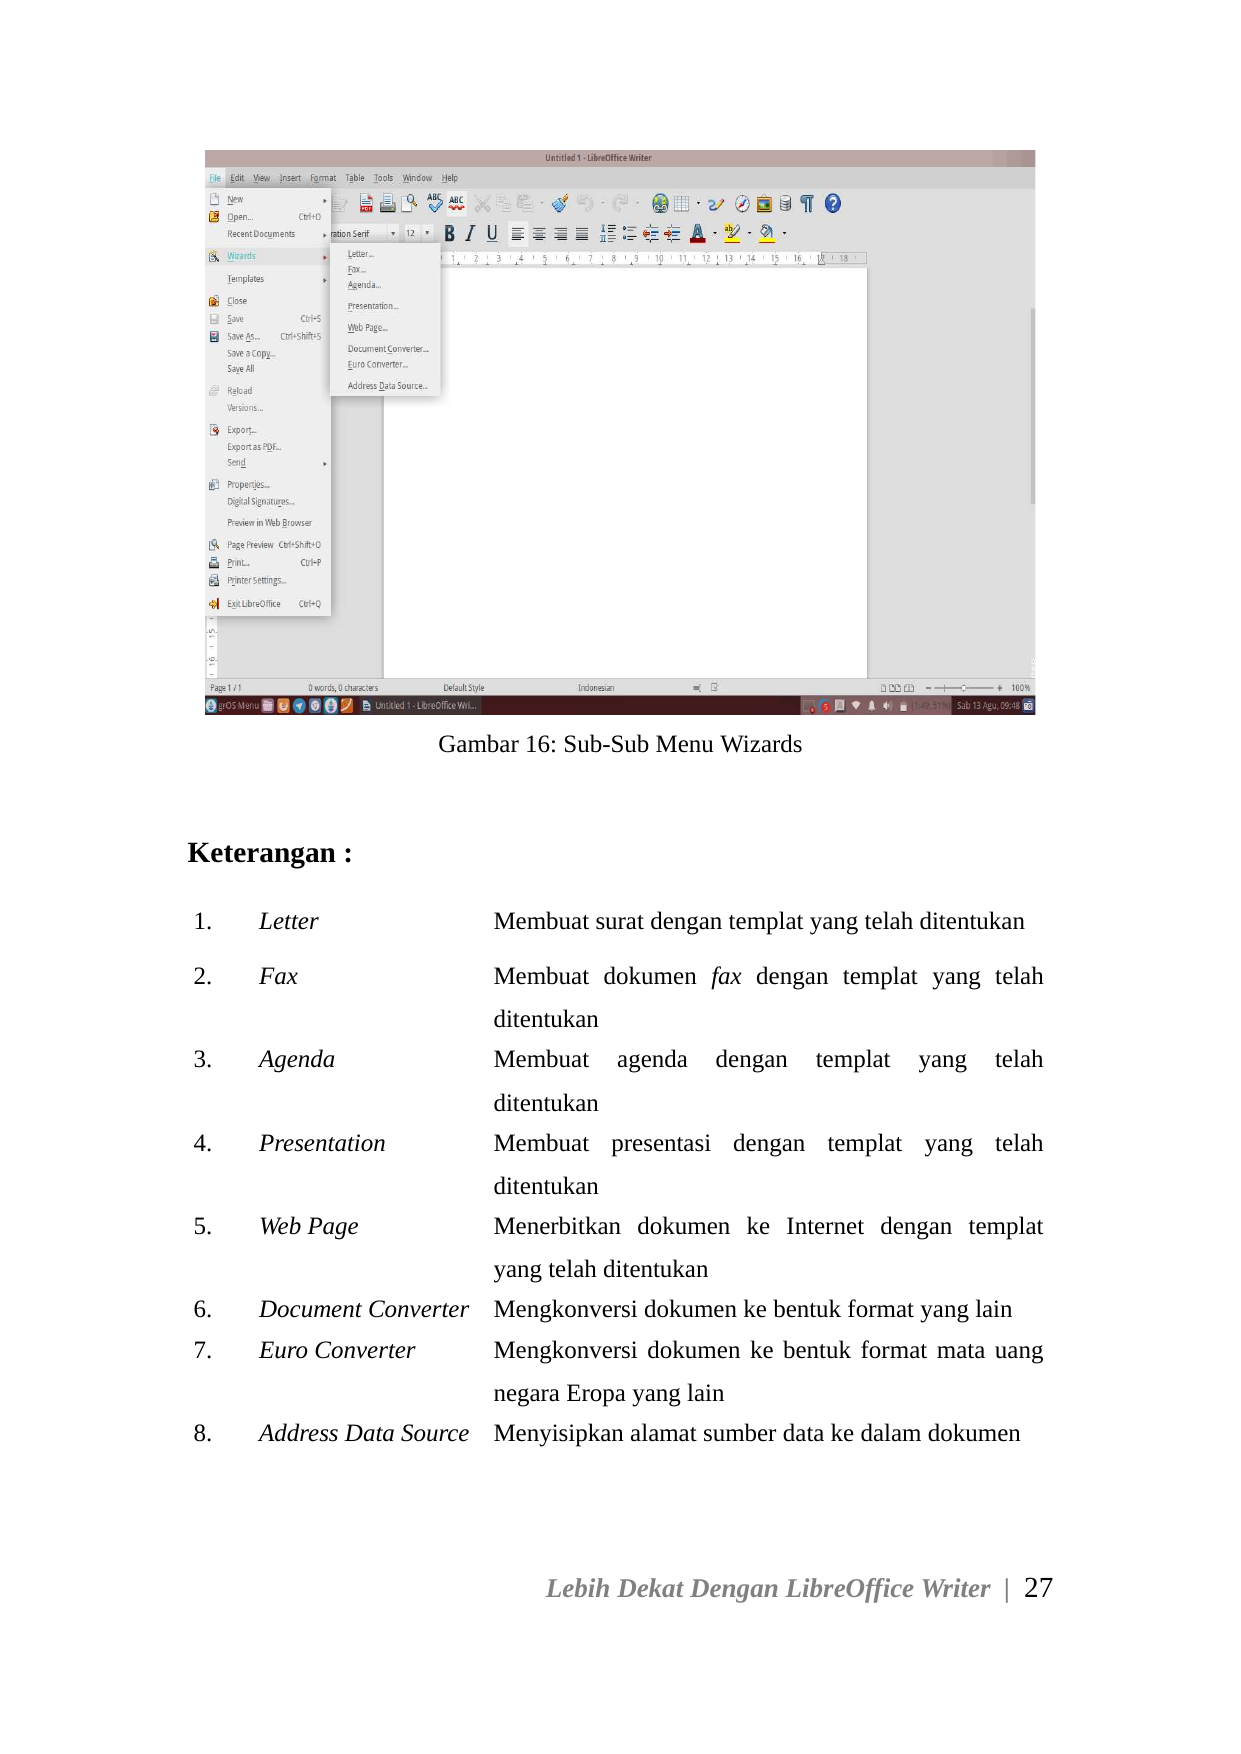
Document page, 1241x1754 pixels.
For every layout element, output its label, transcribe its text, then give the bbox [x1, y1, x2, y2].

table_cell Address Data Source [253, 1413, 487, 1453]
text Gambar 16: Sub-Sub Menu Wizards [187, 150, 1053, 757]
table_cell Membuat dokumen fax dengan templat yang telah ditentukan [488, 956, 1050, 1039]
table_cell 5. [188, 1206, 253, 1289]
table_header 1. [188, 901, 253, 956]
table_header Letter [253, 901, 487, 956]
table_cell 4. [188, 1122, 253, 1206]
table_cell Mengkonversi dokumen ke bentuk format mata uang negara Eropa yang lain [488, 1329, 1050, 1412]
table_cell Mengkonversi dokumen ke bentuk format yang lain [488, 1289, 1050, 1329]
table_cell 8. [188, 1413, 253, 1453]
table_cell Membuat presentasi dengan templat yang telah ditentukan [488, 1122, 1050, 1206]
table_cell Web Page [253, 1206, 487, 1289]
table_cell 3. [188, 1039, 253, 1122]
table_header Membuat surat dengan templat yang telah ditentukan [488, 901, 1050, 956]
table_cell 7. [188, 1329, 253, 1412]
table_cell Presentation [253, 1122, 487, 1206]
table_cell 2. [188, 956, 253, 1039]
table_cell Agenda [253, 1039, 487, 1122]
table_cell Menyisipkan alamat sumber data ke dalam dokumen [488, 1413, 1050, 1453]
table_cell Fax [253, 956, 487, 1039]
text Keterangan : [187, 836, 1053, 869]
picture [205, 150, 1036, 715]
table_cell Menerbitkan dokumen ke Internet dengan templat yang telah ditentukan [488, 1206, 1050, 1289]
table_cell Membuat agenda dengan templat yang telah ditentukan [488, 1039, 1050, 1122]
table_cell Euro Converter [253, 1329, 487, 1412]
table_cell Document Converter [253, 1289, 487, 1329]
table_cell 6. [188, 1289, 253, 1329]
